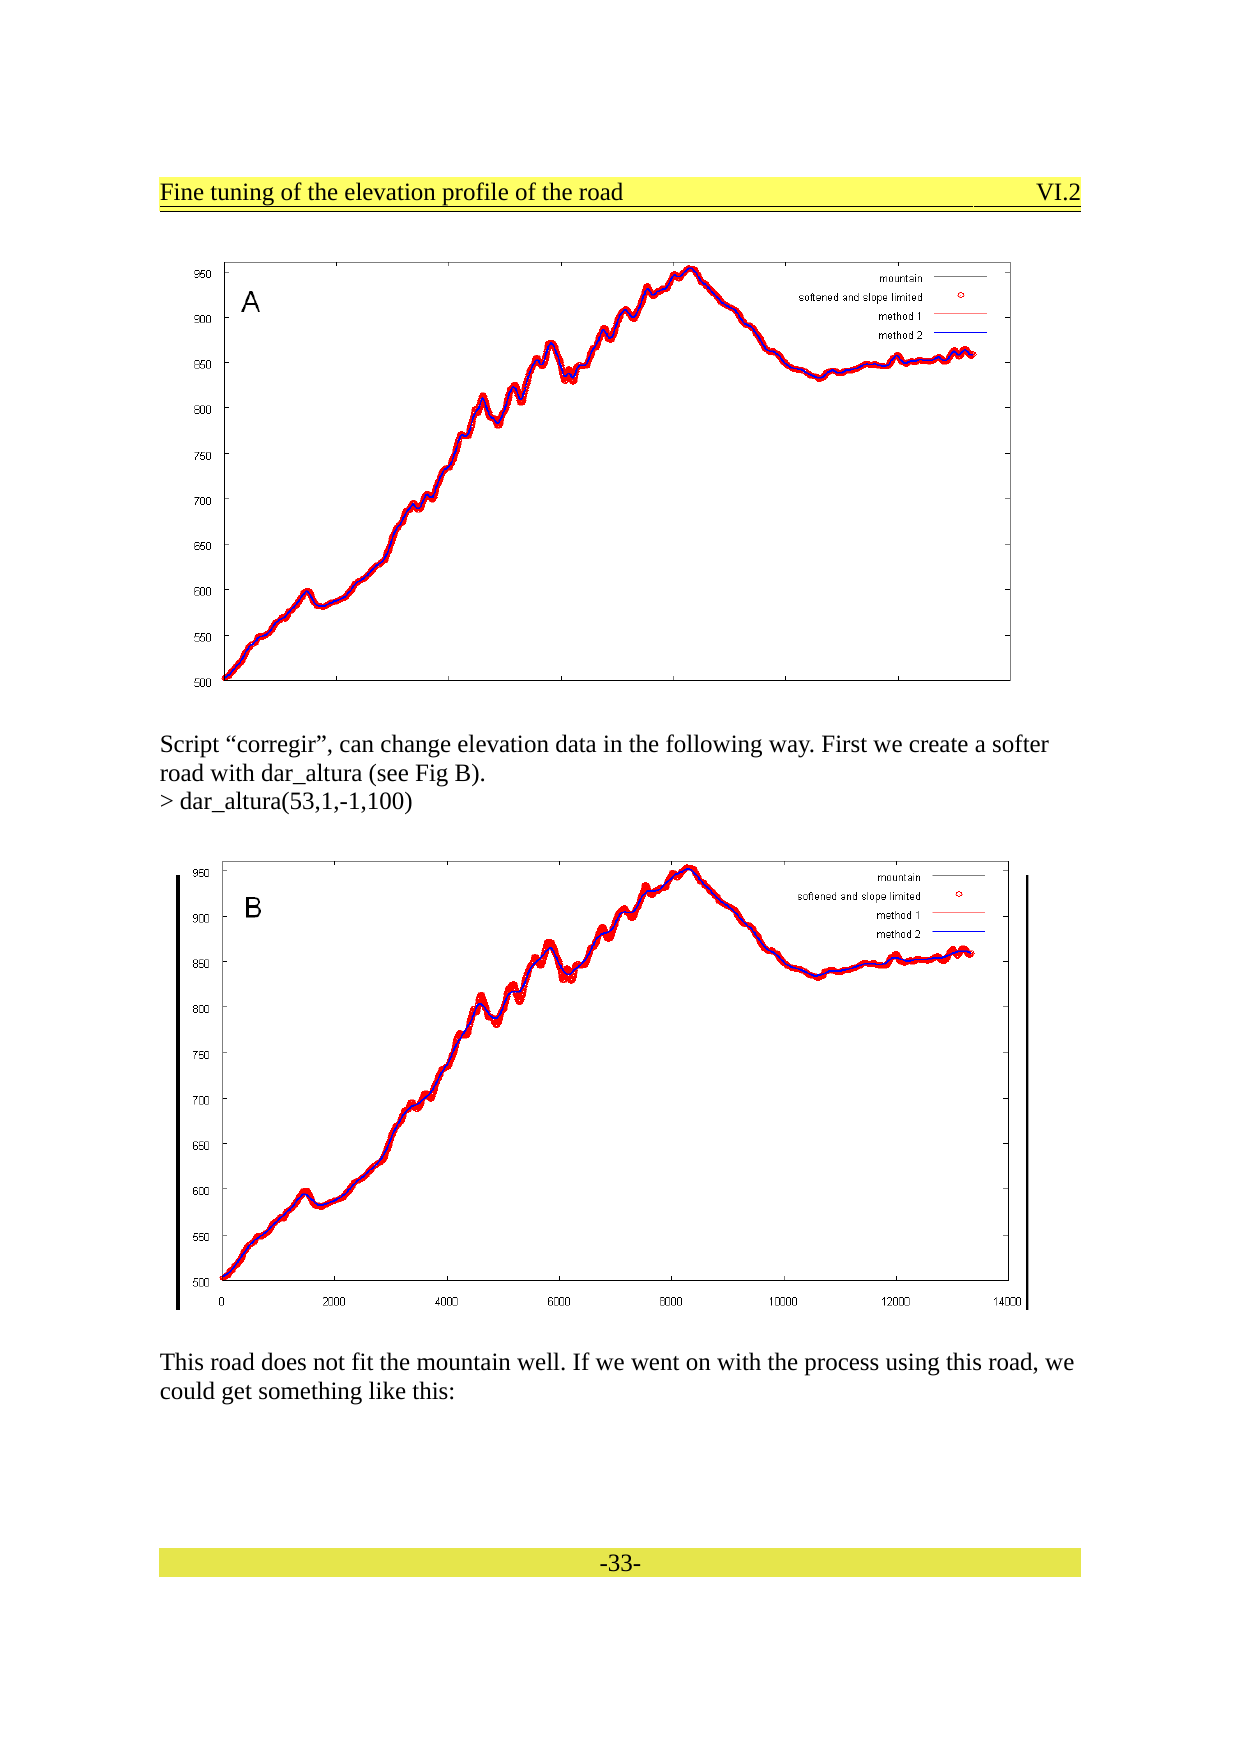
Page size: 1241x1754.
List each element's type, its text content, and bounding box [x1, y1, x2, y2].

text Script “corregir”, can change elevation data in the following way. First we create a softer road with dar_altura (see Fig B). [159, 729, 1081, 786]
text > dar_altura(53,1,-1,100) [159, 786, 1081, 815]
picture [176, 853, 1029, 1310]
picture [176, 249, 1029, 692]
text This road does not fit the mountain well. If we went on with the process using this road, we could get something like this: [159, 1347, 1081, 1404]
